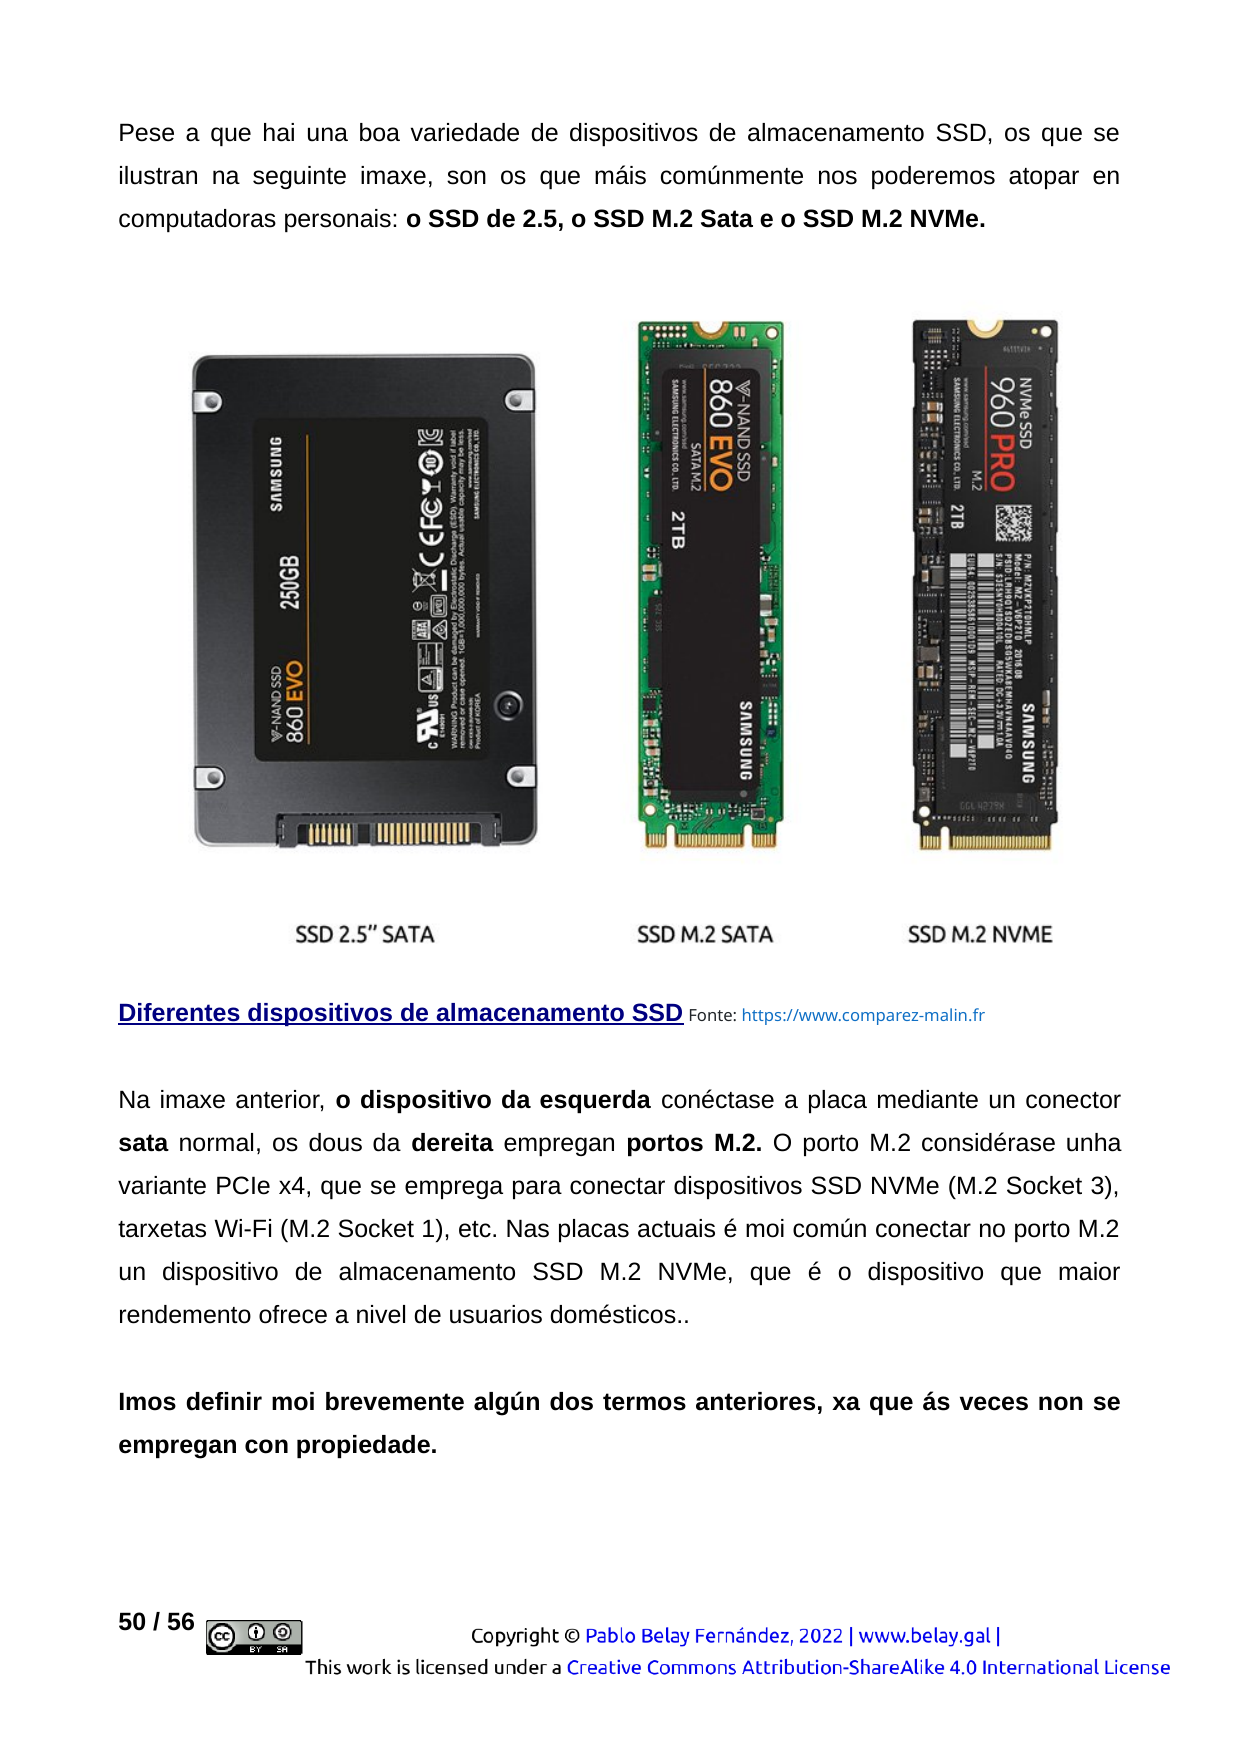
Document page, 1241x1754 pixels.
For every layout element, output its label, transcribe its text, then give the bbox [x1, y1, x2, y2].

text Pese a que hai una boa variedade de dispositivos de almacenamento SSD, os que se ilustran na seguinte imaxe, son os que máis comúnmente nos poderemos atopar en computadoras personais: o SSD de 2.5, o SSD M.2 Sata e o SSD M.2 NVMe. [118, 118, 1122, 233]
picture [200, 1604, 1205, 1690]
text [118, 247, 1122, 261]
text Imos definir moi brevemente algún dos termos anteriores, xa que ás veces non se empregan con propiedade. [118, 1387, 1122, 1458]
text Diferentes dispositivos de almacenamento SSD Fonte: https://www.comparez-malin.fr [118, 984, 1122, 1027]
picture [118, 261, 1123, 984]
text Na imaxe anterior, o dispositivo da esquerda conéctase a placa mediante un conector sata normal, os dous da dereita empregan portos M.2. O porto M.2 considérase unha variante PCIe x4, que se emprega para conectar dispositivos SSD NVMe (M.2 Socket 3), tarxetas Wi-Fi (M.2 Socket 1), etc. Nas placas actuais é moi común conectar no porto M.2 un dispositivo de almacenamento SSD M.2 NVMe, que é o dispositivo que maior rendemento ofrece a nivel de usuarios domésticos.. [118, 1085, 1122, 1329]
